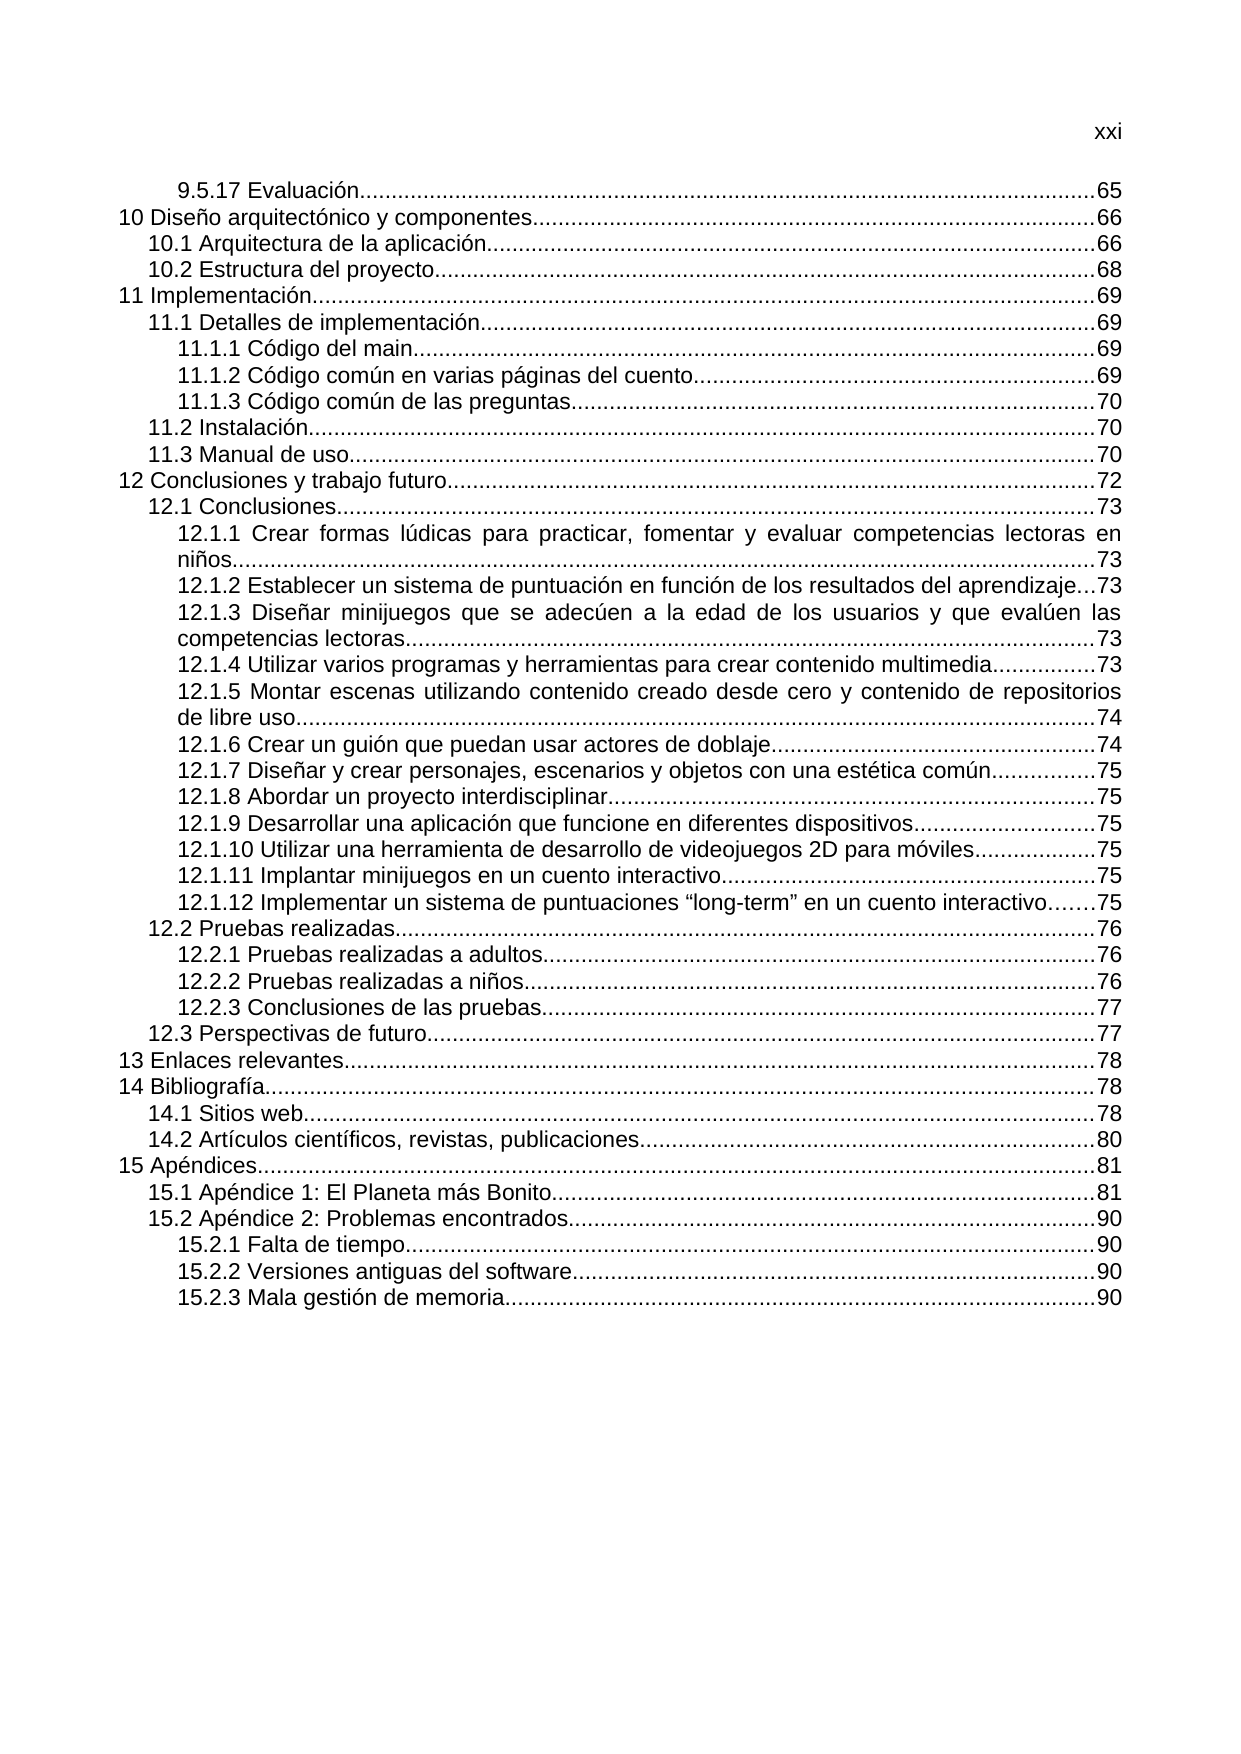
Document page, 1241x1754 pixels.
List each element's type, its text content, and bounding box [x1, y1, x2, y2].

text 10.1 Arquitectura de la aplicación 66 [148, 230, 1122, 256]
text 15.2.2 Versiones antiguas del software 90 [177, 1258, 1122, 1284]
text 11.1.3 Código común de las preguntas 70 [177, 388, 1122, 414]
text 12.1.3 Diseñar minijuegos que se adecúen a la edad de los usuarios y que evalúen las competencias lectoras 73 [177, 599, 1122, 651]
text 14 Bibliografía 78 [118, 1073, 1122, 1099]
text 12.1.8 Abordar un proyecto interdisciplinar 75 [177, 783, 1122, 809]
text 12.1.5 Montar escenas utilizando contenido creado desde cero y contenido de repositorios de libre uso 74 [177, 678, 1122, 731]
text 10 Diseño arquitectónico y componentes 66 [118, 203, 1122, 230]
text 12.1.6 Crear un guión que puedan usar actores de doblaje 74 [177, 731, 1122, 757]
text 12.3 Perspectivas de futuro 77 [148, 1020, 1122, 1047]
text 14.1 Sitios web 78 [148, 1099, 1122, 1126]
text 11 Implementación 69 [118, 282, 1122, 309]
text 11.1.1 Código del main 69 [177, 335, 1122, 362]
text 12 Conclusiones y trabajo futuro 72 [118, 467, 1122, 493]
text 12.1.11 Implantar minijuegos en un cuento interactivo 75 [177, 862, 1122, 889]
text 15.1 Apéndice 1: El Planeta más Bonito 81 [148, 1178, 1122, 1205]
text 15.2.3 Mala gestión de memoria 90 [177, 1284, 1122, 1310]
text 12.2.2 Pruebas realizadas a niños 76 [177, 968, 1122, 994]
text 12.1 Conclusiones 73 [148, 493, 1122, 520]
text 11.1.2 Código común en varias páginas del cuento 69 [177, 362, 1122, 388]
text 12.1.4 Utilizar varios programas y herramientas para crear contenido multimedia 73 [177, 651, 1122, 678]
text 12.1.2 Establecer un sistema de puntuación en función de los resultados del aprendizaje 73 [177, 572, 1122, 599]
text 15.2.1 Falta de tiempo 90 [177, 1231, 1122, 1258]
text 12.1.1 Crear formas lúdicas para practicar, fomentar y evaluar competencias lectoras en niños 73 [177, 520, 1122, 572]
text 15 Apéndices 81 [118, 1152, 1122, 1178]
text 11.3 Manual de uso 70 [148, 441, 1122, 467]
text 12.1.12 Implementar un sistema de puntuaciones “long-term” en un cuento interactivo 75 [177, 889, 1122, 915]
text 12.1.7 Diseñar y crear personajes, escenarios y objetos con una estética común 75 [177, 757, 1122, 783]
text 12.1.9 Desarrollar una aplicación que funcione en diferentes dispositivos 75 [177, 809, 1122, 836]
text 15.2 Apéndice 2: Problemas encontrados 90 [148, 1205, 1122, 1231]
text 12.1.10 Utilizar una herramienta de desarrollo de videojuegos 2D para móviles 75 [177, 836, 1122, 862]
text 12.2.3 Conclusiones de las pruebas 77 [177, 994, 1122, 1020]
text 10.2 Estructura del proyecto 68 [148, 256, 1122, 282]
text 13 Enlaces relevantes 78 [118, 1047, 1122, 1073]
text 14.2 Artículos científicos, revistas, publicaciones 80 [148, 1126, 1122, 1152]
text 11.1 Detalles de implementación 69 [148, 309, 1122, 335]
text 12.2 Pruebas realizadas 76 [148, 915, 1122, 941]
text 9.5.17 Evaluación 65 [177, 177, 1122, 203]
text 12.2.1 Pruebas realizadas a adultos 76 [177, 941, 1122, 968]
text 11.2 Instalación 70 [148, 414, 1122, 441]
